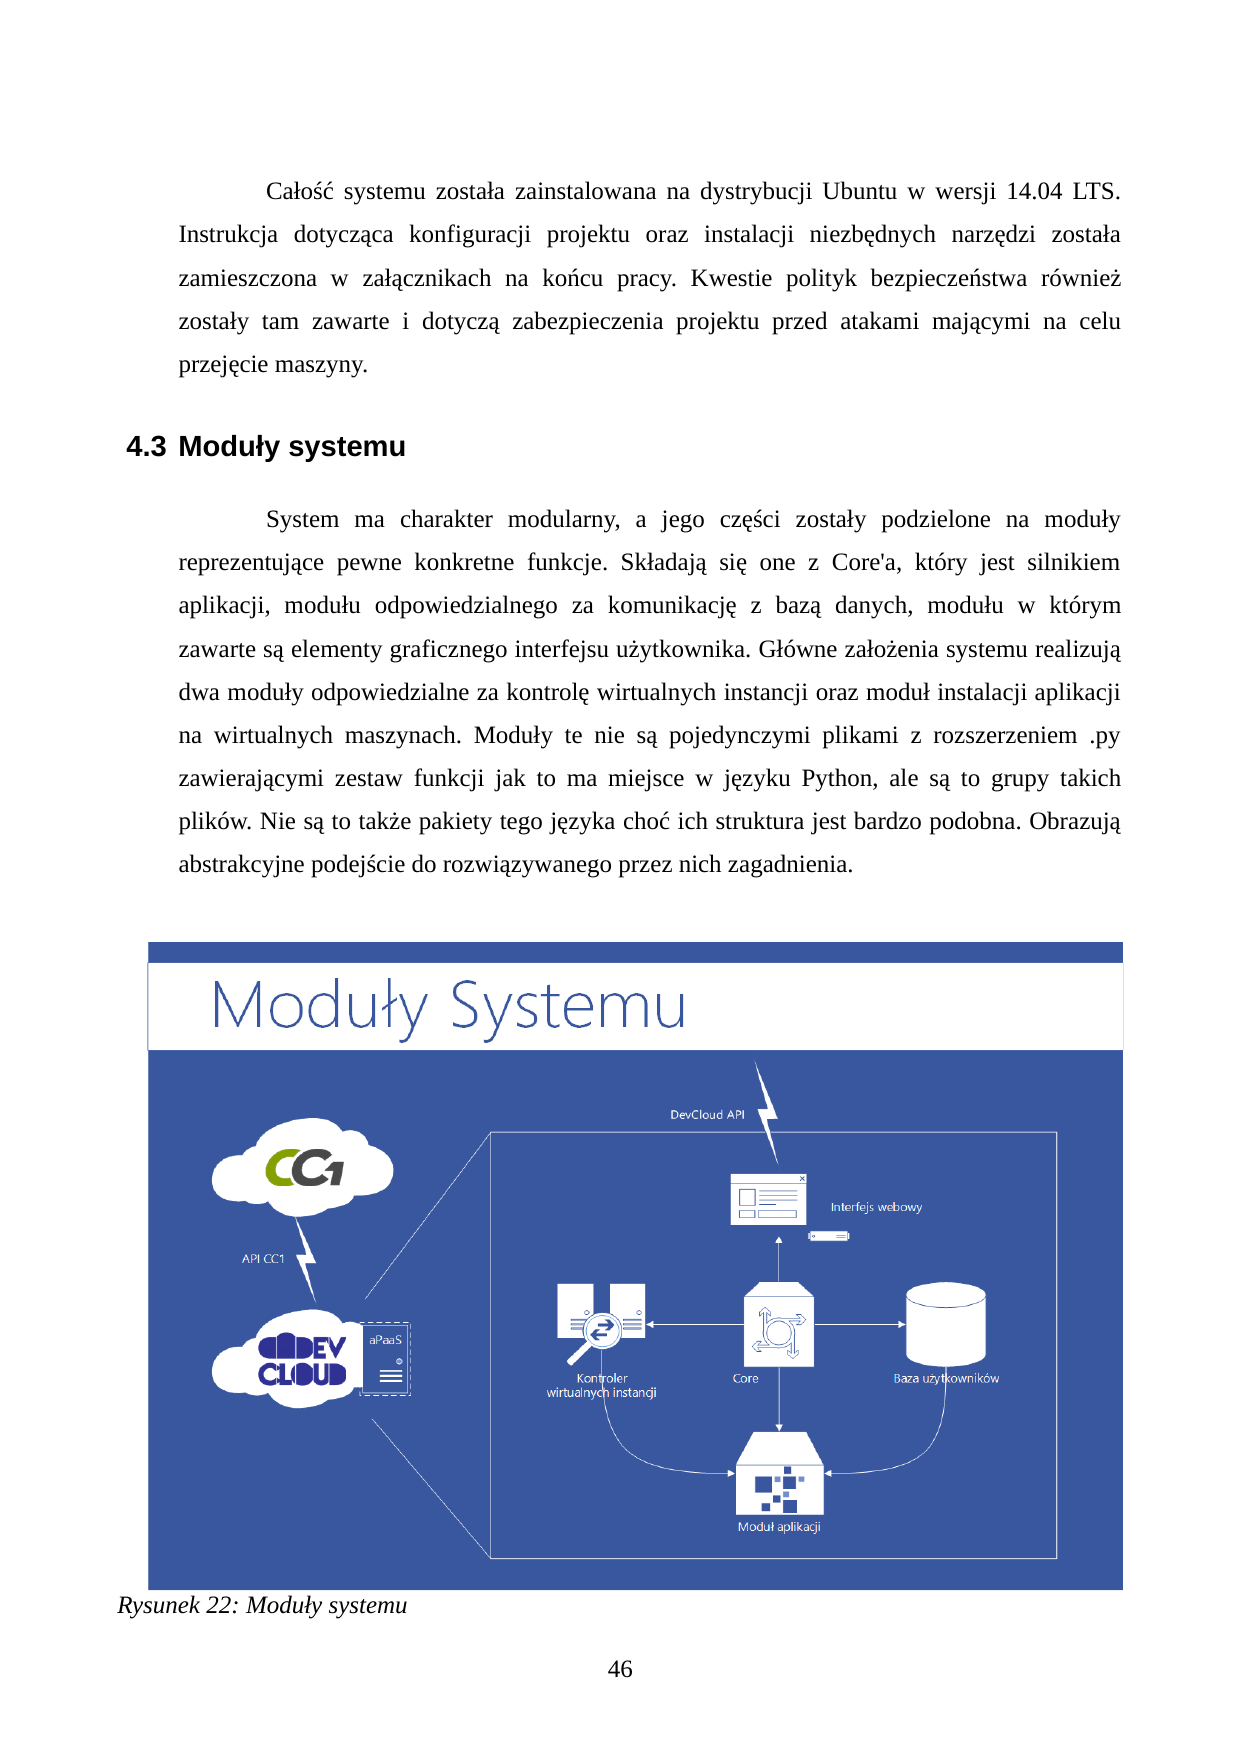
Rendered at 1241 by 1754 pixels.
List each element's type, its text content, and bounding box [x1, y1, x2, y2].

picture [117, 938, 1124, 1591]
text System ma charakter modularny, a jego części zostały podzielone na moduły reprezentujące pewne konkretne funkcje. Składają się one z Core'a, który jest silnikiem aplikacji, modułu odpowiedzialnego za komunikację z bazą danych, modułu w którym zawarte są elementy graficznego interfejsu użytkownika. Główne założenia systemu realizują dwa moduły odpowiedzialne za kontrolę wirtualnych instancji oraz moduł instalacji aplikacji na wirtualnych maszynach. Moduły te nie są pojedynczymi plikami z rozszerzeniem .py zawierającymi zestaw funkcji jak to ma miejsce w języku Python, ale są to grupy takich plików. Nie są to także pakiety tego języka choć ich struktura jest bardzo podobna. Obrazują abstrakcyjne podejście do rozwiązywanego przez nich zagadnienia. [178, 504, 1122, 878]
text Rysunek 22: Moduły systemu [117, 1591, 1123, 1619]
text Całość systemu została zainstalowana na dystrybucji Ubuntu w wersji 14.04 LTS. Instrukcja dotycząca konfiguracji projektu oraz instalacji niezbędnych narzędzi została zamieszczona w załącznikach na końcu pracy. Kwestie polityk bezpieczeństwa również zostały tam zawarte i dotyczą zabezpieczenia projektu przed atakami mającymi na celu przejęcie maszyny. [178, 176, 1122, 378]
text [117, 915, 1123, 938]
subtitle Moduły systemu [118, 429, 1122, 463]
